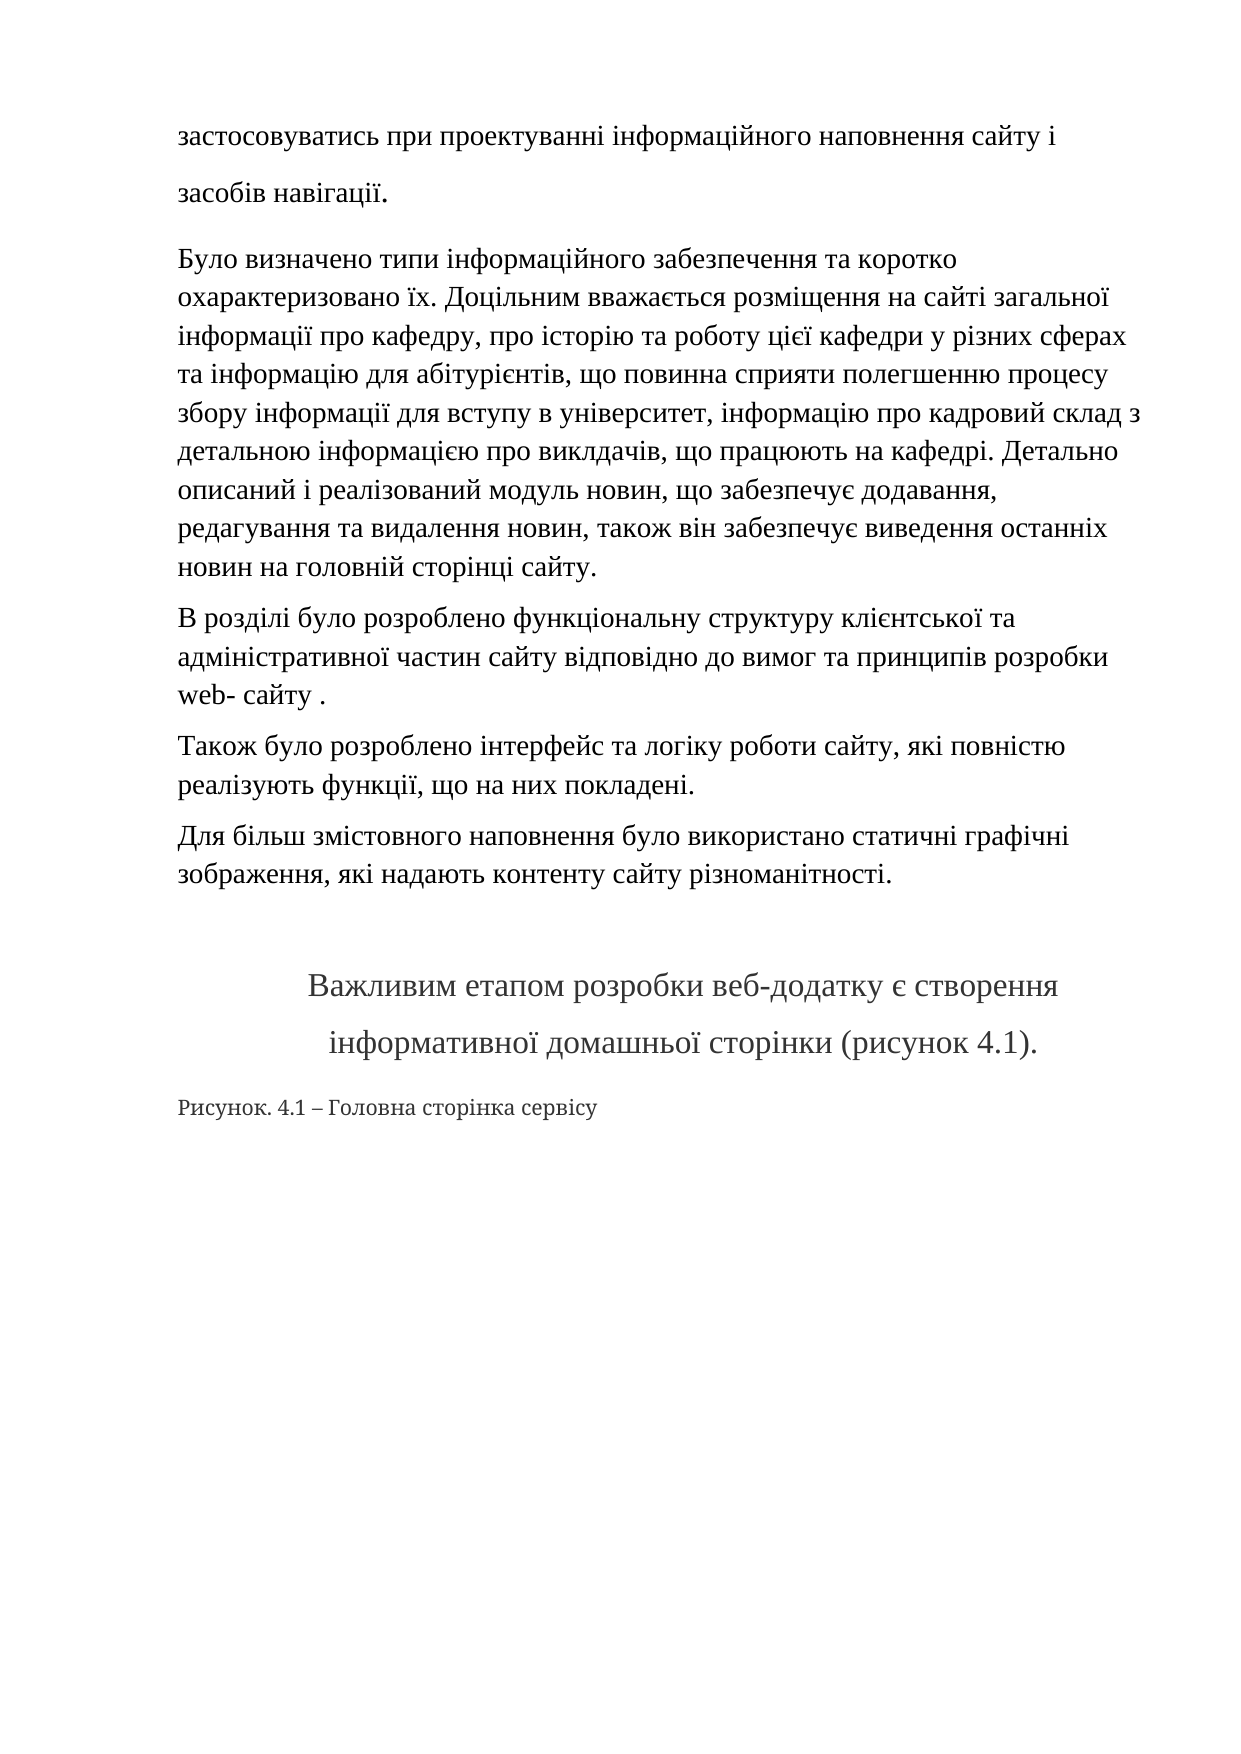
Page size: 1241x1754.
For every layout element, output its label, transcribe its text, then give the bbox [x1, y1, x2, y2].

text Для більш змістовного наповнення було використано статичні графічні зображення, які надають контенту сайту різноманітності. [177, 818, 1152, 890]
text Рисунок. 4.1 – Головна сторінка сервісу [177, 1092, 1152, 1121]
text застосовуватись при проектуванні інформаційного наповнення сайту і засобів навігації. [177, 118, 1152, 209]
text Також було розроблено інтерфейс та логіку роботи сайту, які повністю реалізують функції, що на них покладені. [177, 728, 1152, 800]
text Було визначено типи інформаційного забезпечення та коротко охарактеризовано їх. Доцільним вважається розміщення на сайті загальної інформації про кафедру, про історію та роботу цієї кафедри у різних сферах та інформацію для абітурієнтів, що повинна сприяти полегшенню процесу збору інформації для вступу в університет, інформацію про кадровий склад з детальною інформацією про виклдачів, що працюють на кафедрі. Детально описаний і реалізований модуль новин, що забезпечує додавання, редагування та видалення новин, також він забезпечує виведення останніх новин на головній сторінці сайту. [177, 241, 1152, 583]
text В розділі було розроблено функціональну структуру клієнтської та адміністративної частин сайту відповідно до вимог та принципів розробки web- сайту . [177, 600, 1152, 711]
text Важливим етапом розробки веб-додатку є створення інформативної домашньої сторінки (рисунок 4.1). [215, 965, 1152, 1061]
